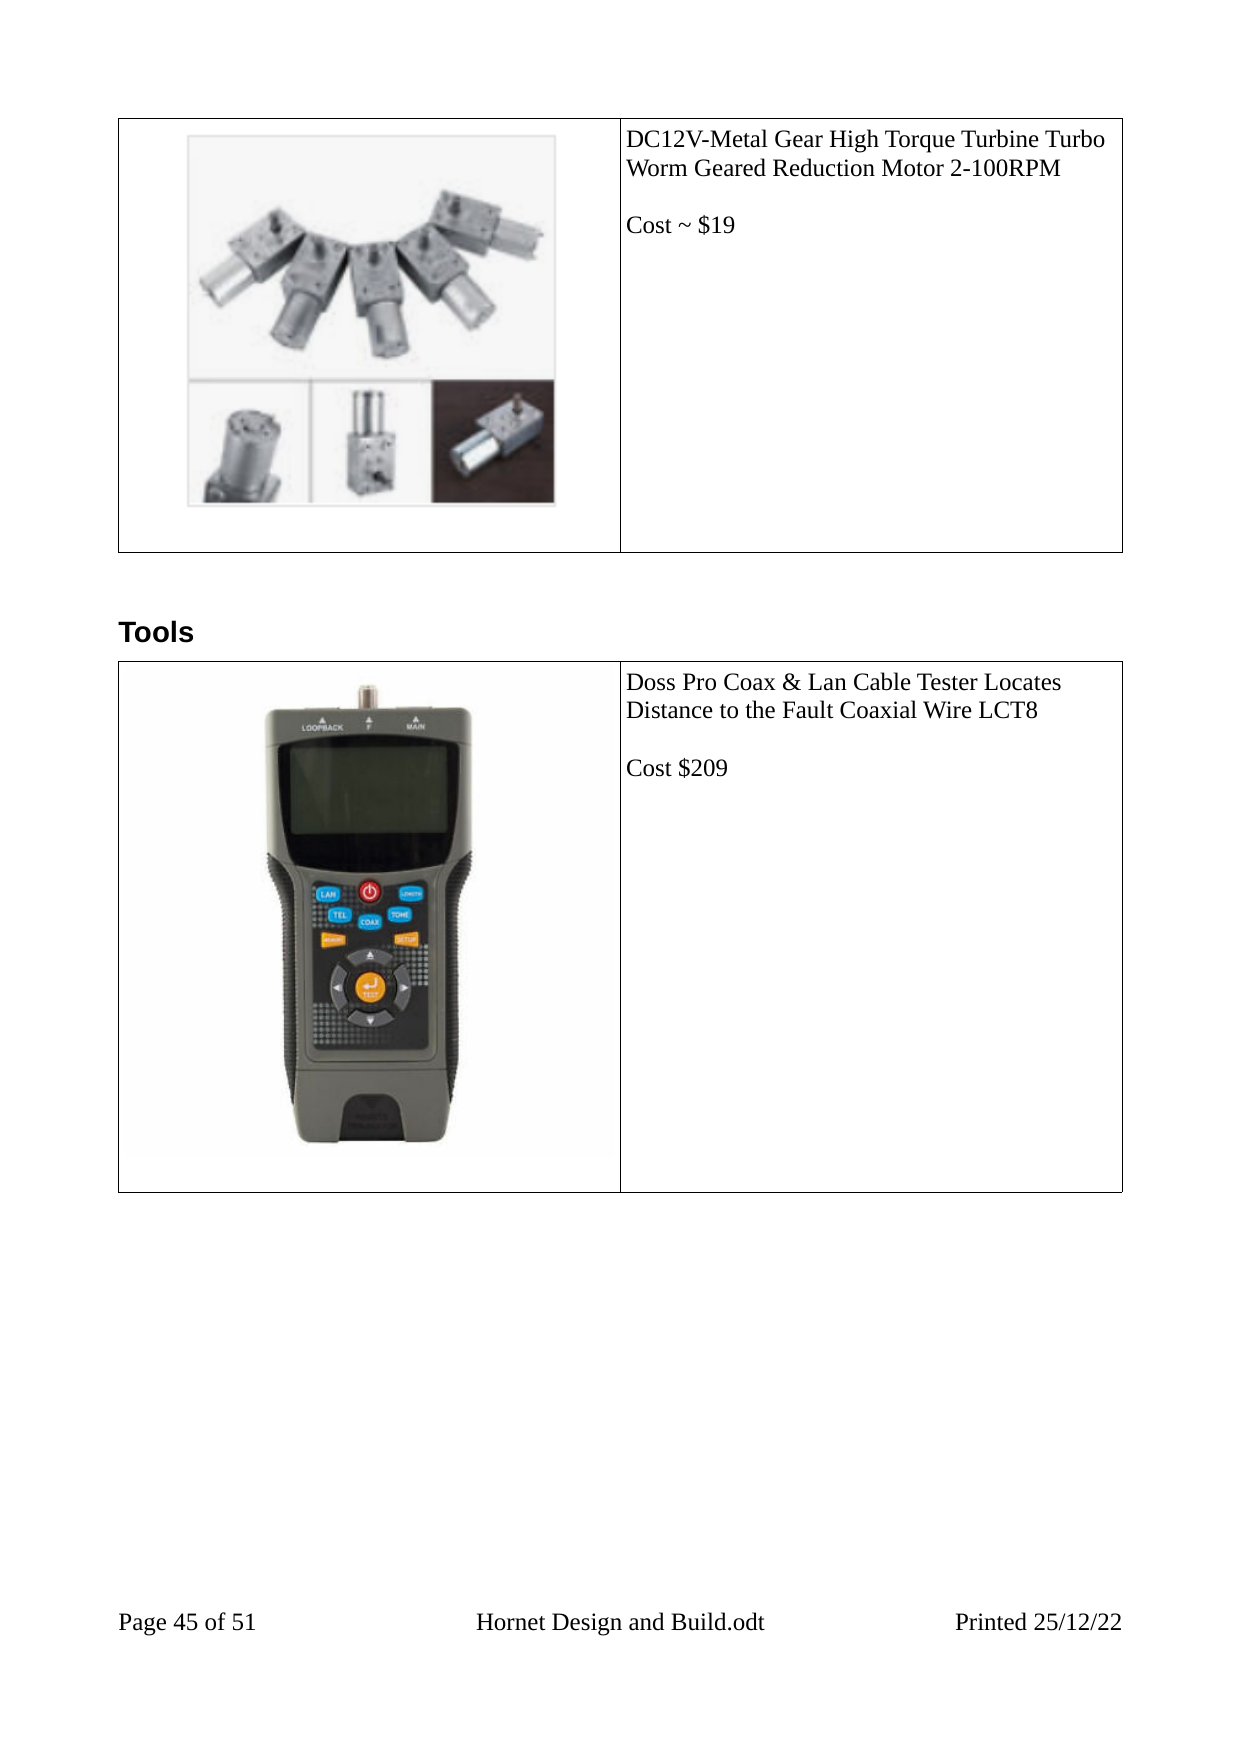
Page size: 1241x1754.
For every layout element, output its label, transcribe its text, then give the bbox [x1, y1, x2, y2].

table_header [119, 662, 620, 1192]
table_cell [119, 119, 620, 552]
subtitle Tools [118, 614, 1122, 648]
picture [123, 666, 615, 1157]
table_header Doss Pro Coax & Lan Cable Tester Locates Distance to the Fault Coaxial Wire LCT8 Cost $209 [621, 662, 1122, 1192]
picture [171, 123, 567, 518]
table_cell DC12V-Metal Gear High Torque Turbine Turbo Worm Geared Reduction Motor 2-100RPM Cost ~ $19 [621, 119, 1122, 552]
